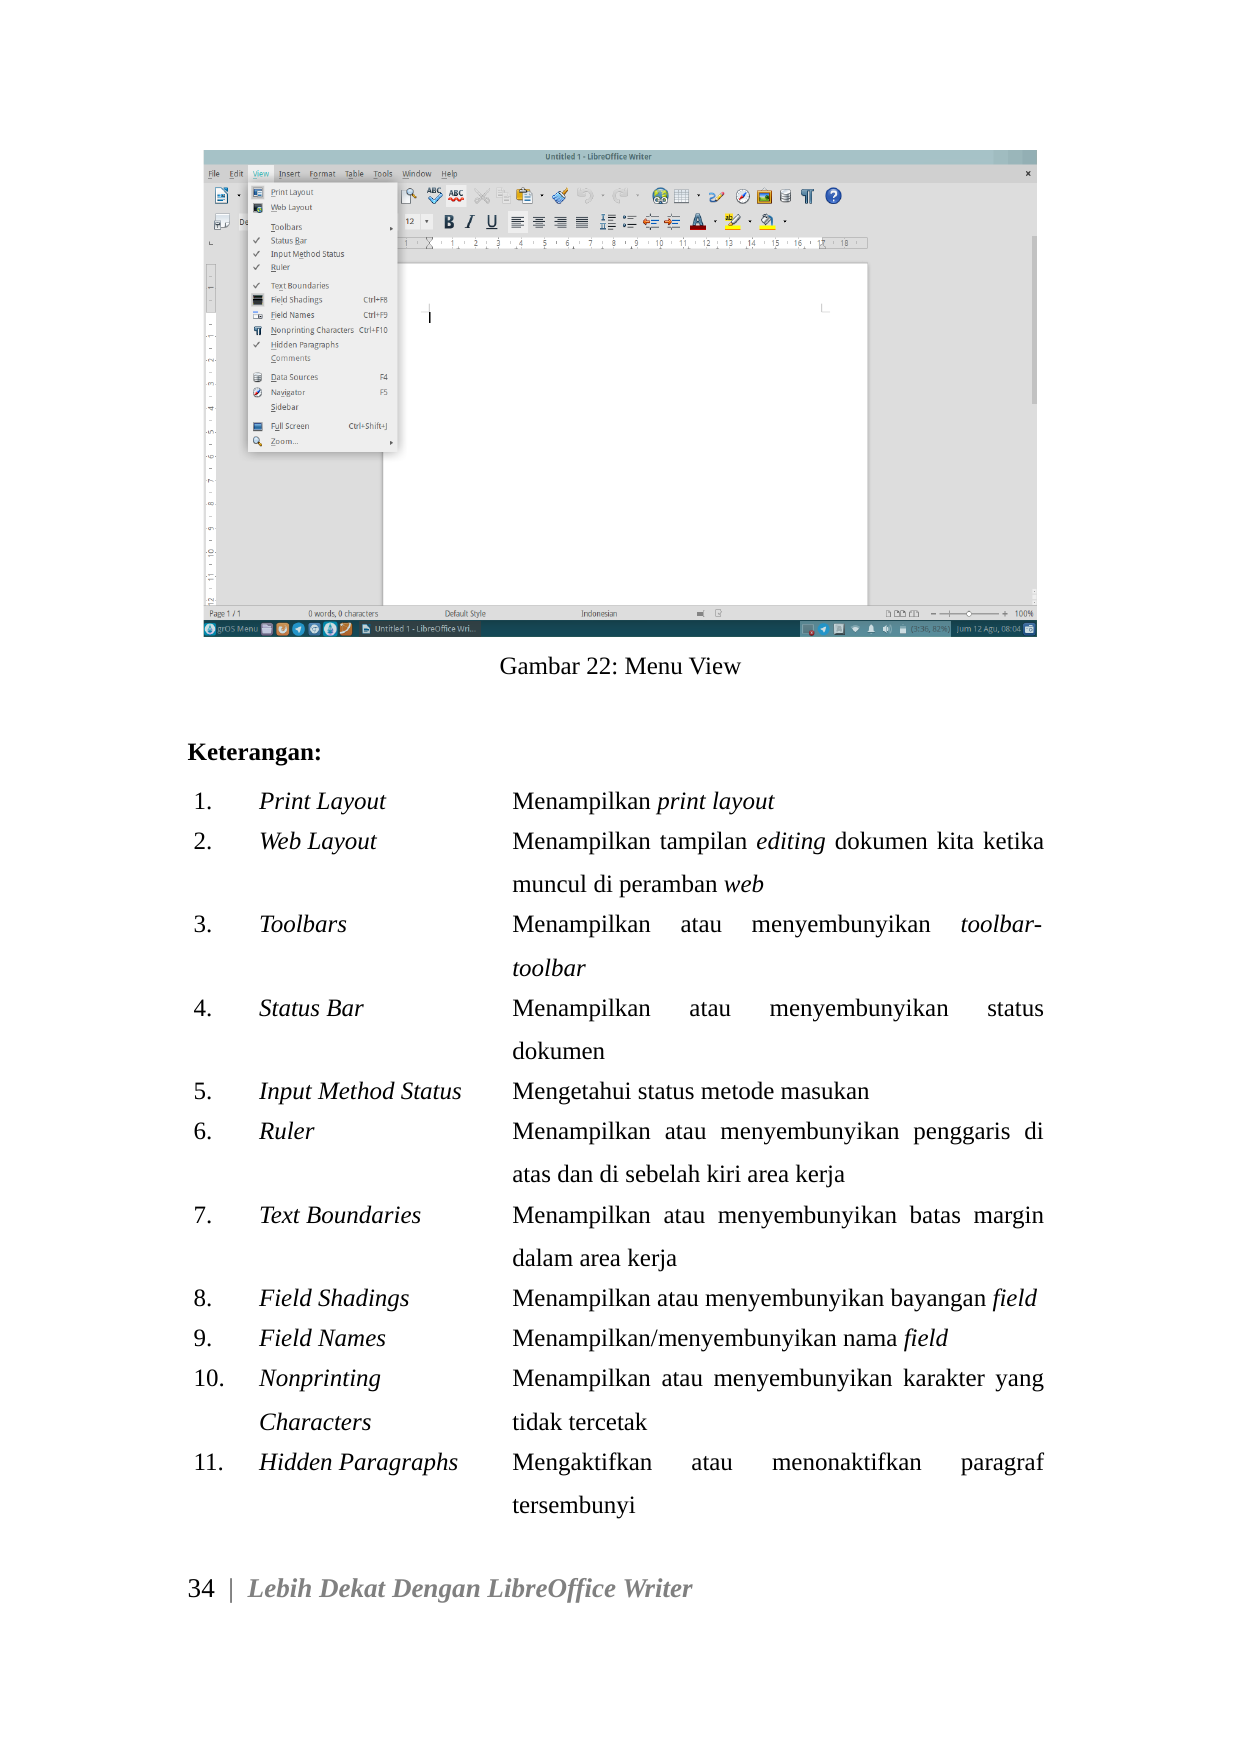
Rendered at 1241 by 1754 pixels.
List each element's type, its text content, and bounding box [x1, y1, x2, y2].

table_cell Menampilkan atau menyembunyikan batas margin dalam area kerja [506, 1194, 1050, 1277]
text Keterangan: [187, 737, 1053, 766]
table_cell 7. [188, 1194, 253, 1277]
table_cell Field Shadings [253, 1278, 506, 1318]
table_cell Menampilkan tampilan editing dokumen kita ketika muncul di peramban web [506, 821, 1050, 904]
table_cell Mengetahui status metode masukan [506, 1071, 1050, 1111]
table_cell Menampilkan atau menyembunyikan toolbar-toolbar [506, 904, 1050, 987]
table_cell 10. [188, 1358, 253, 1441]
table_cell Text Boundaries [253, 1194, 506, 1277]
table_cell Field Names [253, 1318, 506, 1358]
table_cell 11. [188, 1441, 253, 1524]
picture [203, 150, 1037, 637]
table_cell Input Method Status [253, 1071, 506, 1111]
table_cell Mengaktifkan atau menonaktifkan paragraf tersembunyi [506, 1441, 1050, 1524]
table_cell 6. [188, 1111, 253, 1194]
table_cell 5. [188, 1071, 253, 1111]
table_header Menampilkan print layout [506, 780, 1050, 821]
text Gambar 22: Menu View [187, 150, 1053, 680]
table_cell Hidden Paragraphs [253, 1441, 506, 1524]
table_cell Menampilkan/menyembunyikan nama field [506, 1318, 1050, 1358]
table_header 1. [188, 780, 253, 821]
table_cell Menampilkan atau menyembunyikan penggaris di atas dan di sebelah kiri area kerja [506, 1111, 1050, 1194]
table_cell 2. [188, 821, 253, 904]
table_cell 9. [188, 1318, 253, 1358]
table_cell Menampilkan atau menyembunyikan status dokumen [506, 987, 1050, 1071]
table_cell Nonprinting Characters [253, 1358, 506, 1441]
table_header Print Layout [253, 780, 506, 821]
table_cell Ruler [253, 1111, 506, 1194]
table_cell Toolbars [253, 904, 506, 987]
table_cell Status Bar [253, 987, 506, 1071]
table_cell 8. [188, 1278, 253, 1318]
table_cell Web Layout [253, 821, 506, 904]
table_cell 3. [188, 904, 253, 987]
table_cell 4. [188, 987, 253, 1071]
table_cell Menampilkan atau menyembunyikan karakter yang tidak tercetak [506, 1358, 1050, 1441]
table_cell Menampilkan atau menyembunyikan bayangan field [506, 1278, 1050, 1318]
